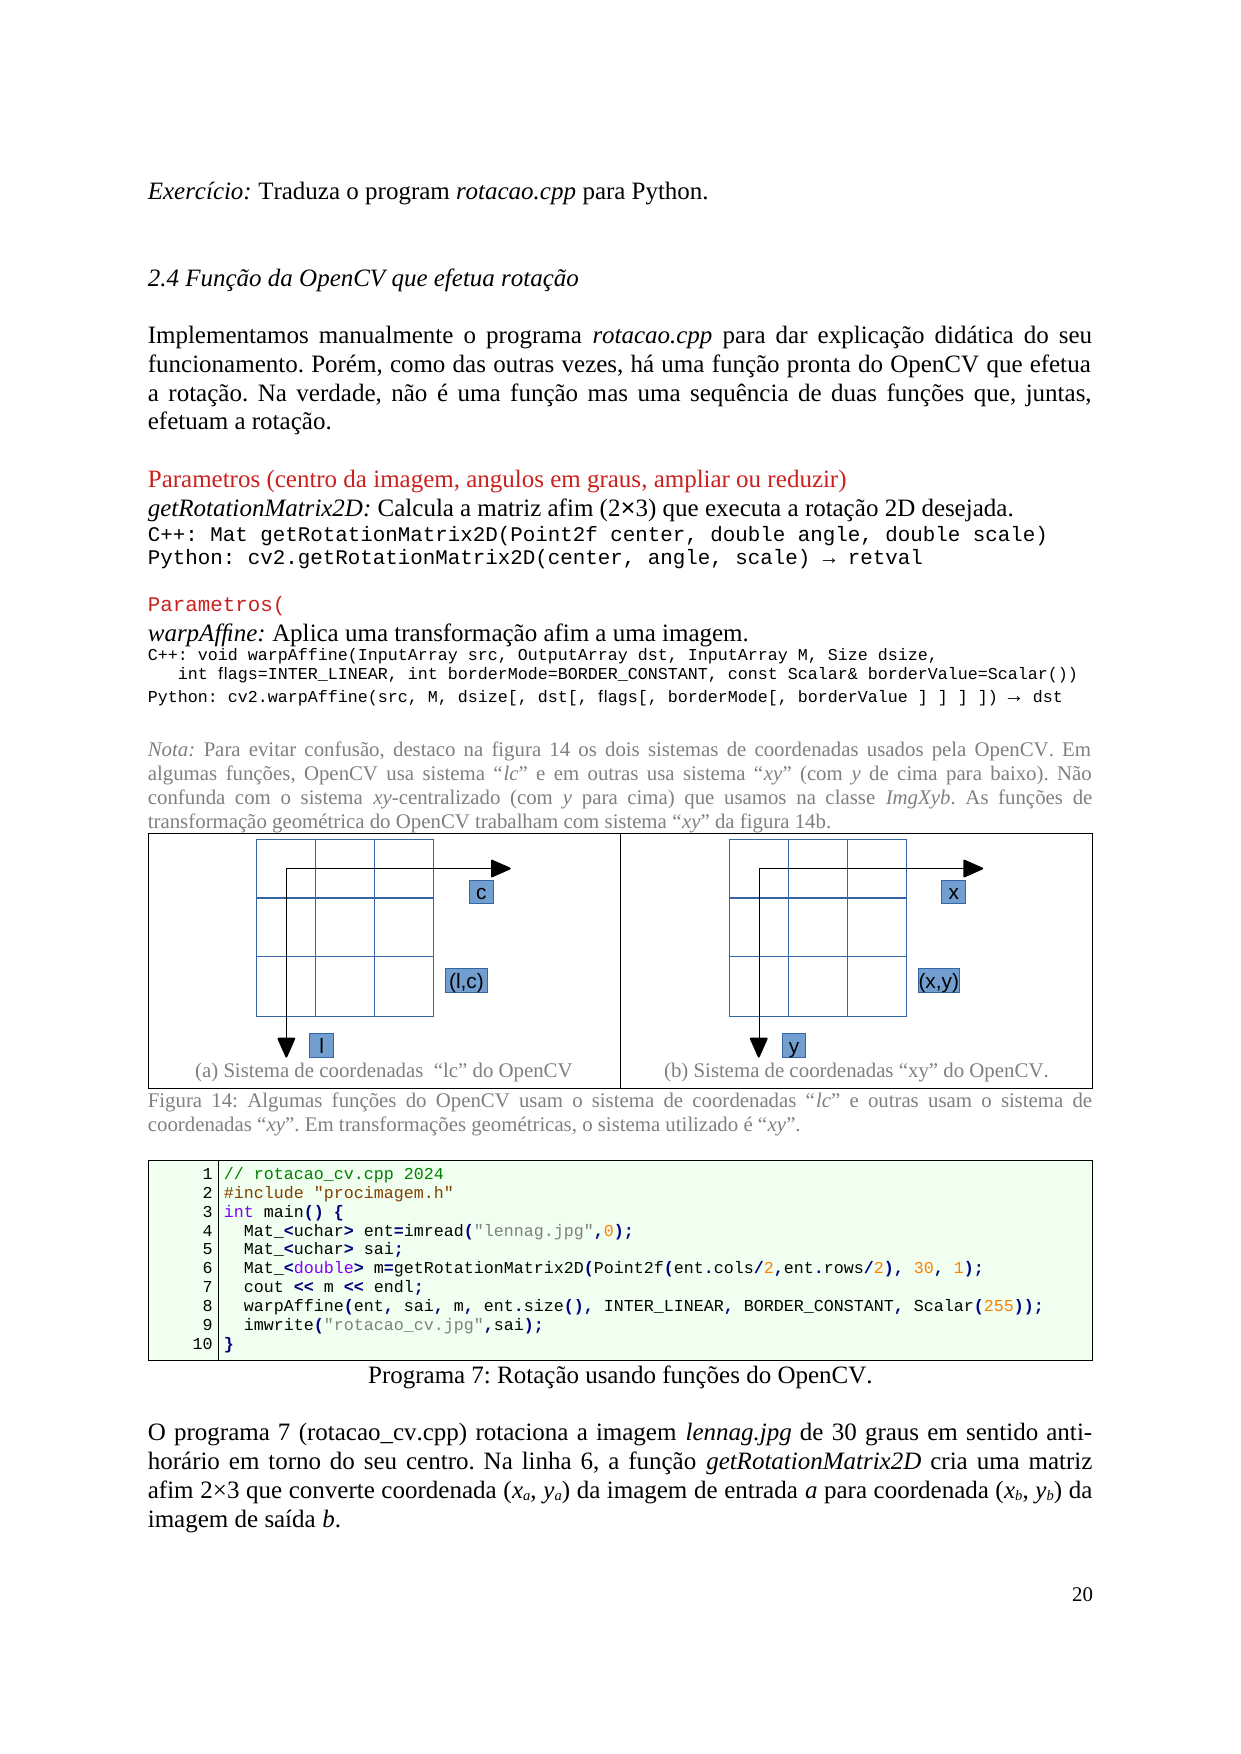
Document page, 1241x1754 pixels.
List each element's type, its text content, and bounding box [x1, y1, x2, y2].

table_header // rotacao_cv.cpp 2024 #include "procimagem.h" int main() { Mat_<uchar> ent=imread("lennag.jpg",0); Mat_<uchar> sai; Mat_<double> m=getRotationMatrix2D(Point2f(ent.cols/2,ent.rows/2), 30, 1); cout << m << endl; warpAffine(ent, sai, m, ent.size(), INTER_LINEAR, BORDER_CONSTANT, Scalar(255)); imwrite("rotacao_cv.jpg",sai); } [219, 1161, 1092, 1360]
text C++: void warpAffine(InputArray src, OutputArray dst, InputArray M, Size dsize, [148, 647, 1092, 666]
text Figura 14: Algumas funções do OpenCV usam o sistema de coordenadas “lc” e outras usam o sistema de coordenadas “xy”. Em transformações geométricas, o sistema utilizado é “xy”. [148, 1089, 1092, 1136]
text Exercício: Traduza o program rotacao.cpp para Python. [148, 176, 1092, 205]
table_header (b) Sistema de coordenadas “xy” do OpenCV. [621, 834, 1092, 1087]
text Parametros (centro da imagem, angulos em graus, ampliar ou reduzir) [148, 464, 1092, 493]
table_header (a) Sistema de coordenadas “lc” do OpenCV [149, 834, 620, 1087]
table_header 1 2 3 4 5 6 7 8 9 10 [149, 1161, 218, 1360]
text 2.4 Função da OpenCV que efetua rotação [148, 263, 1092, 291]
text Nota: Para evitar confusão, destaco na figura 14 os dois sistemas de coordenadas usados pela OpenCV. Em algumas funções, OpenCV usa sistema “lc” e em outras usa sistema “xy” (com y de cima para baixo). Não confunda com o sistema xy-centralizado (com y para cima) que usamos na classe ImgXyb. As funções de transformação geométrica do OpenCV trabalham com sistema “xy” da figura 14b. [148, 737, 1092, 833]
text Programa 7: Rotação usando funções do OpenCV. [148, 1361, 1092, 1389]
text C++: Mat getRotationMatrix2D(Point2f center, double angle, double scale) [148, 523, 1092, 547]
text warpAfﬁne: Aplica uma transformação afim a uma imagem. [148, 618, 1092, 647]
text int ﬂags=INTER_LINEAR, int borderMode=BORDER_CONSTANT, const Scalar& borderValue=Scalar()) [148, 666, 1092, 684]
text O programa 7 (rotacao_cv.cpp) rotaciona a imagem lennag.jpg de 30 graus em sentido anti-horário em torno do seu centro. Na linha 6, a função getRotationMatrix2D cria uma matriz afim 2×3 que converte coordenada (xa, ya) da imagem de entrada a para coordenada (xb, yb) da imagem de saída b. [148, 1417, 1092, 1532]
text Python: cv2.warpAffine(src, M, dsize[, dst[, ﬂags[, borderMode[, borderValue ] ] ] ]) → dst [148, 684, 1092, 708]
text getRotationMatrix2D: Calcula a matriz afim (2×3) que executa a rotação 2D desejada. [148, 493, 1092, 523]
text Parametros( [148, 594, 1092, 618]
text Python: cv2.getRotationMatrix2D(center, angle, scale) → retval [148, 547, 1092, 571]
text Implementamos manualmente o programa rotacao.cpp para dar explicação didática do seu funcionamento. Porém, como das outras vezes, há uma função pronta do OpenCV que efetua a rotação. Na verdade, não é uma função mas uma sequência de duas funções que, juntas, efetuam a rotação. [148, 320, 1092, 435]
